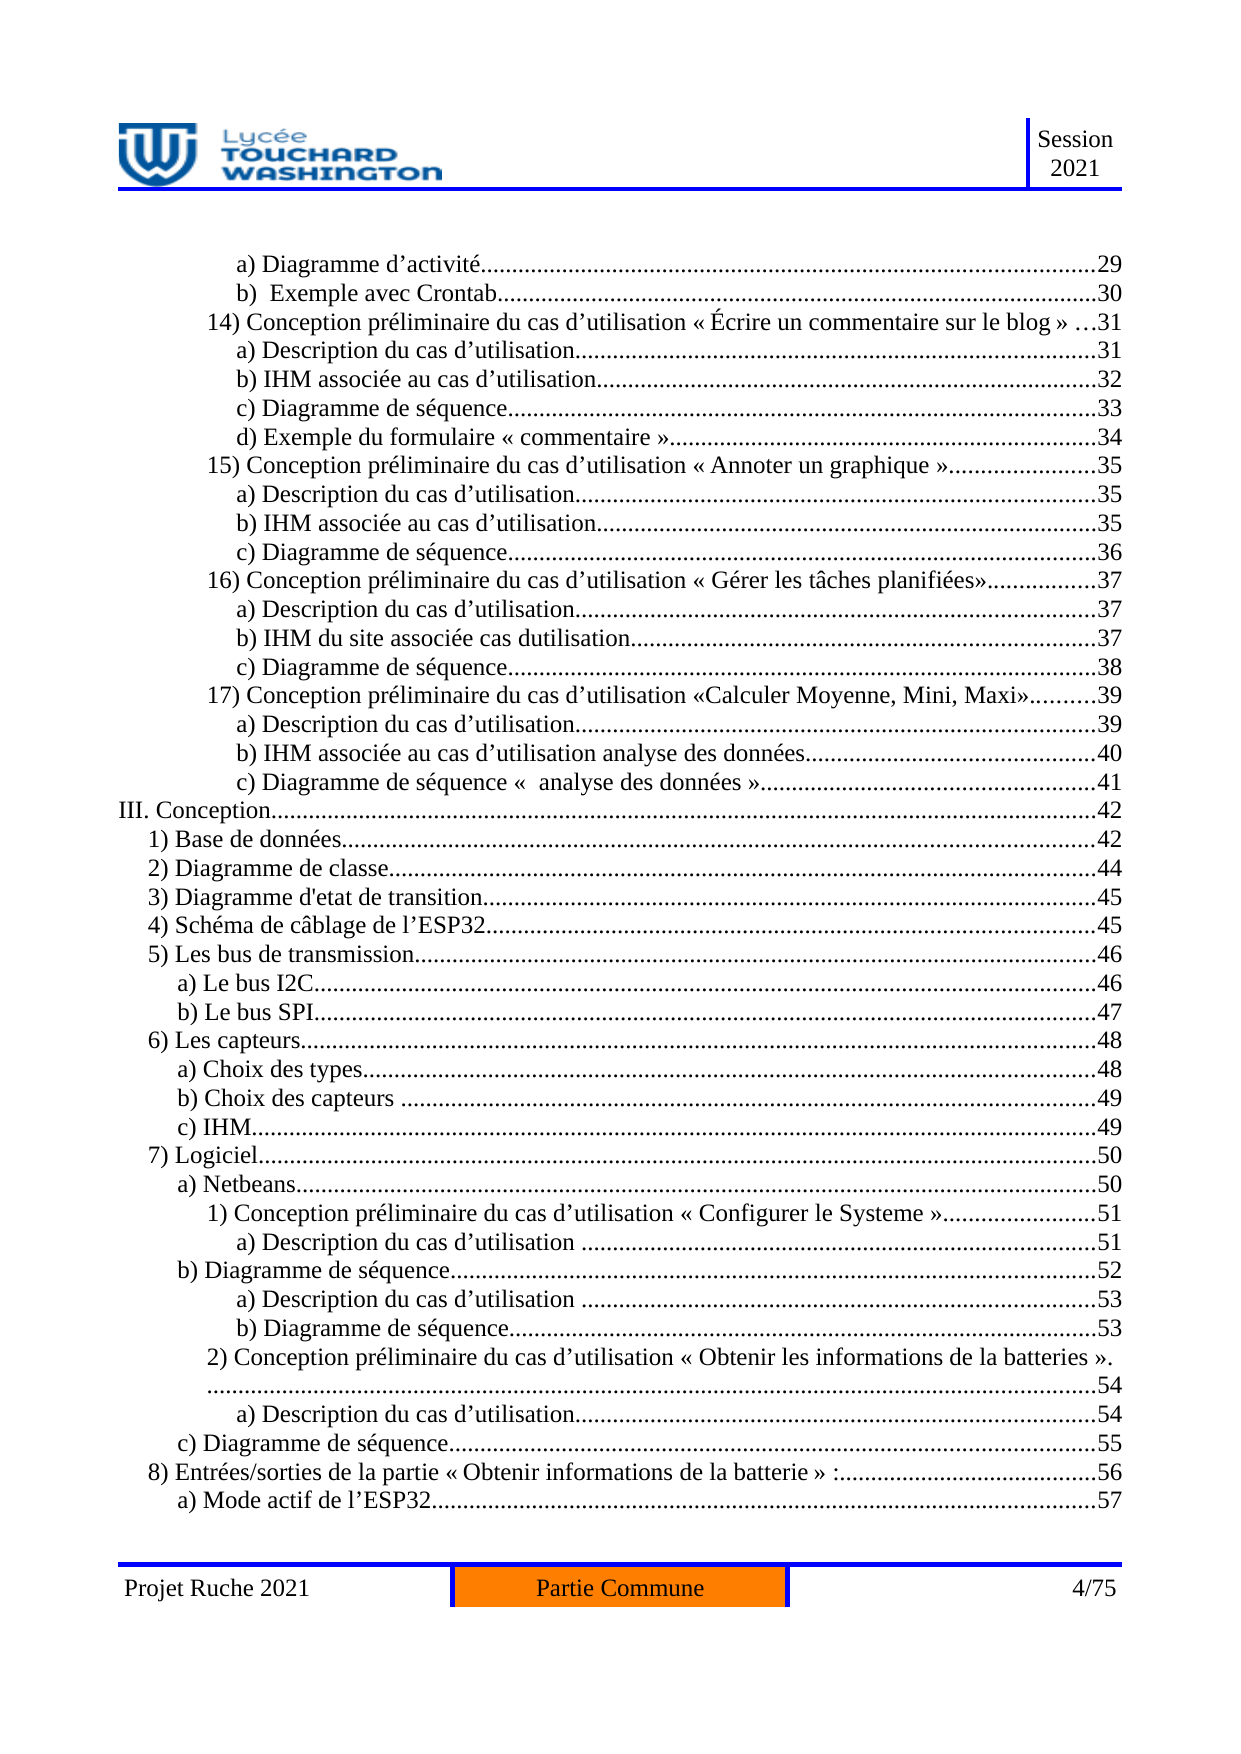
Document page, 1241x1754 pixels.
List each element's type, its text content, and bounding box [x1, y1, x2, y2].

text a) Le bus I2C 46 [177, 968, 1122, 997]
text a) Netbeans 50 [177, 1169, 1122, 1198]
text 15) Conception préliminaire du cas d’utilisation « Annoter un graphique » 35 [207, 450, 1122, 479]
text a) Description du cas d’utilisation 51 [236, 1227, 1122, 1255]
text c) Diagramme de séquence 36 [236, 537, 1122, 565]
picture [118, 123, 442, 187]
text a) Description du cas d’utilisation 54 [236, 1399, 1122, 1428]
text a) Description du cas d’utilisation 37 [236, 594, 1122, 623]
text III. Conception 42 [118, 795, 1122, 824]
text 14) Conception préliminaire du cas d’utilisation « Écrire un commentaire sur le blog » 31 [207, 307, 1122, 335]
text b) IHM associée au cas d’utilisation 35 [236, 508, 1122, 537]
text c) Diagramme de séquence « analyse des données » 41 [236, 767, 1122, 795]
text b) IHM associée au cas d’utilisation analyse des données 40 [236, 738, 1122, 767]
text 2) Conception préliminaire du cas d’utilisation « Obtenir les informations de la batteries ». 54 [207, 1342, 1122, 1399]
text 2) Diagramme de classe 44 [148, 853, 1122, 882]
text c) IHM 49 [177, 1112, 1122, 1140]
text 6) Les capteurs 48 [148, 1025, 1122, 1054]
text b) IHM associée au cas d’utilisation 32 [236, 364, 1122, 393]
text 1) Conception préliminaire du cas d’utilisation « Configurer le Systeme ». 51 [207, 1198, 1122, 1227]
text b) Choix des capteurs 49 [177, 1083, 1122, 1112]
text b) Exemple avec Crontab 30 [236, 278, 1122, 307]
text a) Description du cas d’utilisation 53 [236, 1284, 1122, 1313]
text c) Diagramme de séquence 55 [177, 1428, 1122, 1457]
text a) Choix des types 48 [177, 1054, 1122, 1083]
text a) Description du cas d’utilisation 35 [236, 479, 1122, 508]
text d) Exemple du formulaire « commentaire » 34 [236, 422, 1122, 450]
text b) Diagramme de séquence 53 [236, 1313, 1122, 1342]
text a) Description du cas d’utilisation 31 [236, 335, 1122, 364]
text b) IHM du site associée cas dutilisation 37 [236, 623, 1122, 652]
text c) Diagramme de séquence 38 [236, 652, 1122, 680]
text c) Diagramme de séquence 33 [236, 393, 1122, 422]
text 16) Conception préliminaire du cas d’utilisation « Gérer les tâches planifiées». 37 [207, 565, 1122, 594]
text a) Diagramme d’activité 29 [236, 249, 1122, 278]
text 1) Base de données 42 [148, 824, 1122, 853]
text 4) Schéma de câblage de l’ESP32 45 [148, 910, 1122, 939]
text a) Description du cas d’utilisation 39 [236, 709, 1122, 738]
text 17) Conception préliminaire du cas d’utilisation «Calculer Moyenne, Mini, Maxi». 39 [207, 680, 1122, 709]
text b) Le bus SPI 47 [177, 997, 1122, 1025]
text 7) Logiciel 50 [148, 1140, 1122, 1169]
text a) Mode actif de l’ESP32 57 [177, 1485, 1122, 1514]
text b) Diagramme de séquence 52 [177, 1255, 1122, 1284]
text 5) Les bus de transmission 46 [148, 939, 1122, 968]
text 3) Diagramme d'etat de transition 45 [148, 882, 1122, 910]
text 8) Entrées/sorties de la partie « Obtenir informations de la batterie » : 56 [148, 1457, 1122, 1485]
